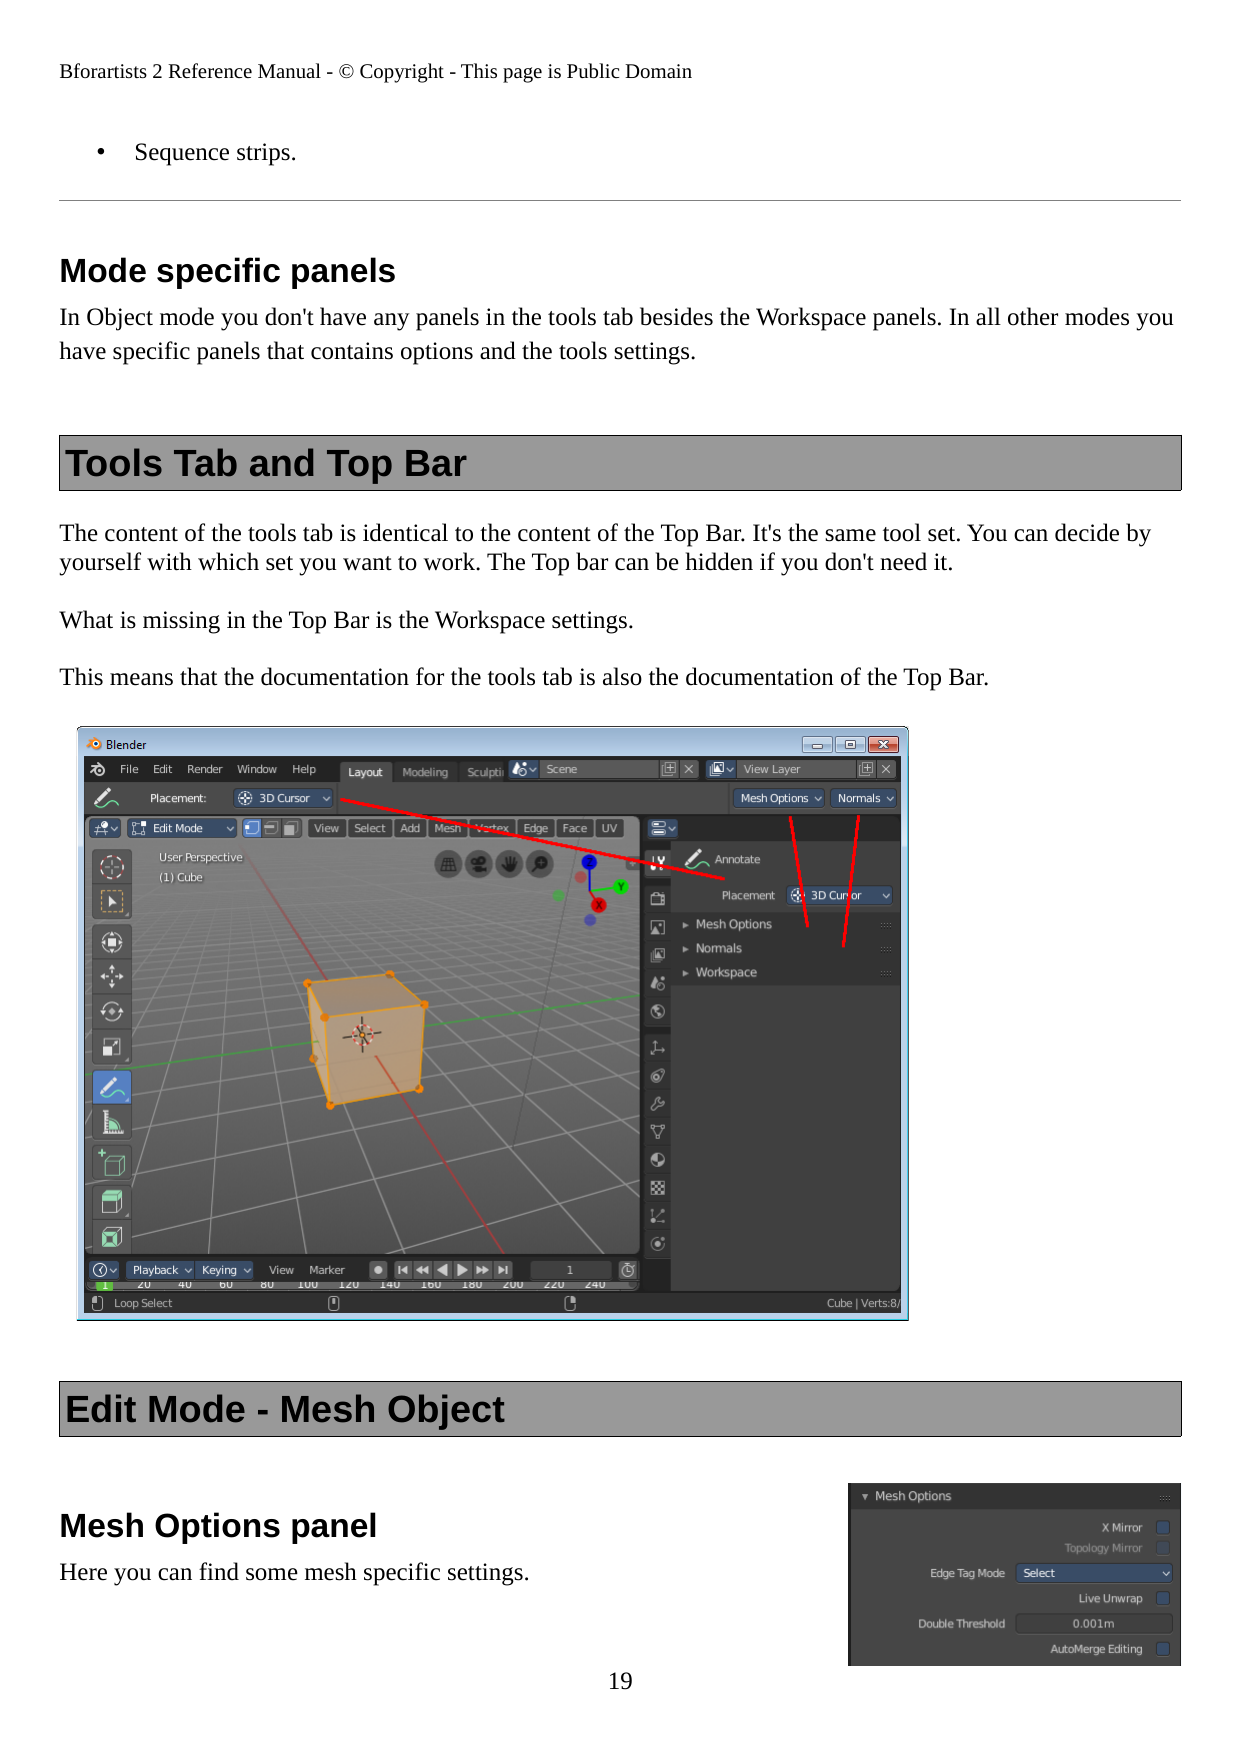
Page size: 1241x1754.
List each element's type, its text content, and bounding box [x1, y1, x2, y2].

table_header Edit Mode - Mesh Object [60, 1382, 1181, 1436]
list Sequence strips. [97, 137, 1181, 165]
picture [848, 1483, 1182, 1666]
text In Object mode you don't have any panels in the tools tab besides the Workspace panels. In all other modes you have specific panels that contains options and the tools settings. [59, 302, 1181, 365]
subtitle Mode specific panels [59, 251, 1181, 289]
table_header Tools Tab and Top Bar [60, 436, 1181, 490]
picture [76, 726, 909, 1321]
text Here you can find some mesh specific settings. [59, 1557, 848, 1586]
text This means that the documentation for the tools tab is also the documentation of the Top Bar. [59, 662, 1181, 691]
text What is missing in the Top Bar is the Workspace settings. [59, 605, 1181, 633]
text The content of the tools tab is identical to the content of the Top Bar. It's the same tool set. You can decide by yourself with which set you want to work. The Top bar can be hidden if you don't need it. [59, 518, 1181, 576]
subtitle Mesh Options panel [59, 1506, 848, 1545]
